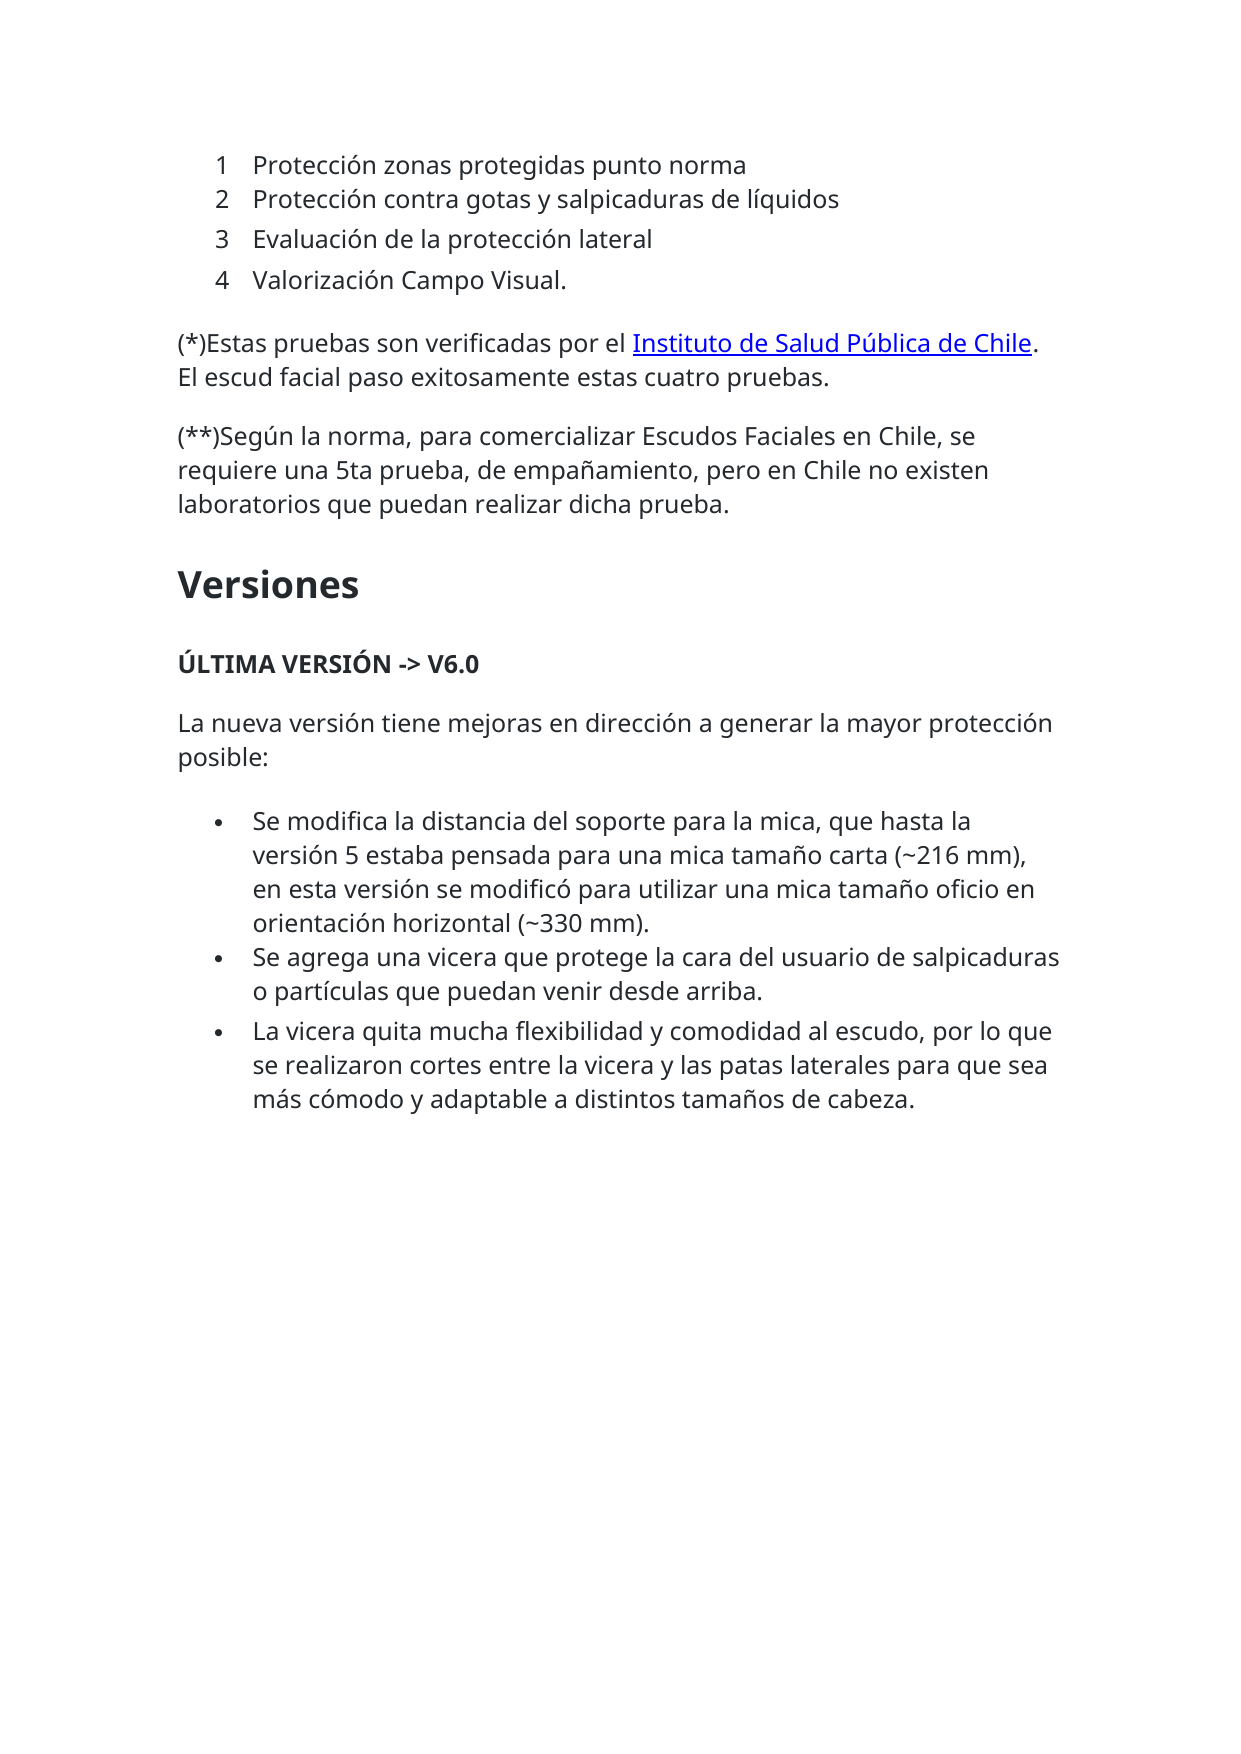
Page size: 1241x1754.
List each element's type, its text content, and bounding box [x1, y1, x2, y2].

list Protección zonas protegidas punto norma [215, 148, 1063, 182]
text (**)Según la norma, para comercializar Escudos Faciales en Chile, se requiere una 5ta prueba, de empañamiento, pero en Chile no existen laboratorios que puedan realizar dicha prueba. [177, 419, 1063, 521]
text La nueva versión tiene mejoras en dirección a generar la mayor protección posible: [177, 706, 1063, 774]
subtitle ÚLTIMA VERSIÓN -> V6.0 [177, 647, 1063, 681]
subtitle Versiones [177, 558, 1063, 609]
list Evaluación de la protección lateral [215, 222, 1063, 256]
list Se agrega una vicera que protege la cara del usuario de salpicaduras o partículas que puedan venir desde arriba. [215, 939, 1063, 1008]
list Se modifica la distancia del soporte para la mica, que hasta la versión 5 estaba pensada para una mica tamaño carta (~216 mm), en esta versión se modificó para utilizar una mica tamaño oficio en orientación horizontal (~330 mm). [215, 803, 1063, 939]
text (*)Estas pruebas son verificadas por el Instituto de Salud Pública de Chile. El escud facial paso exitosamente estas cuatro pruebas. [177, 326, 1063, 394]
list La vicera quita mucha flexibilidad y comodidad al escudo, por lo que se realizaron cortes entre la vicera y las patas laterales para que sea más cómodo y adaptable a distintos tamaños de cabeza. [215, 1014, 1063, 1116]
list Valorización Campo Visual. [215, 262, 1063, 296]
list Protección contra gotas y salpicaduras de líquidos [215, 182, 1063, 216]
